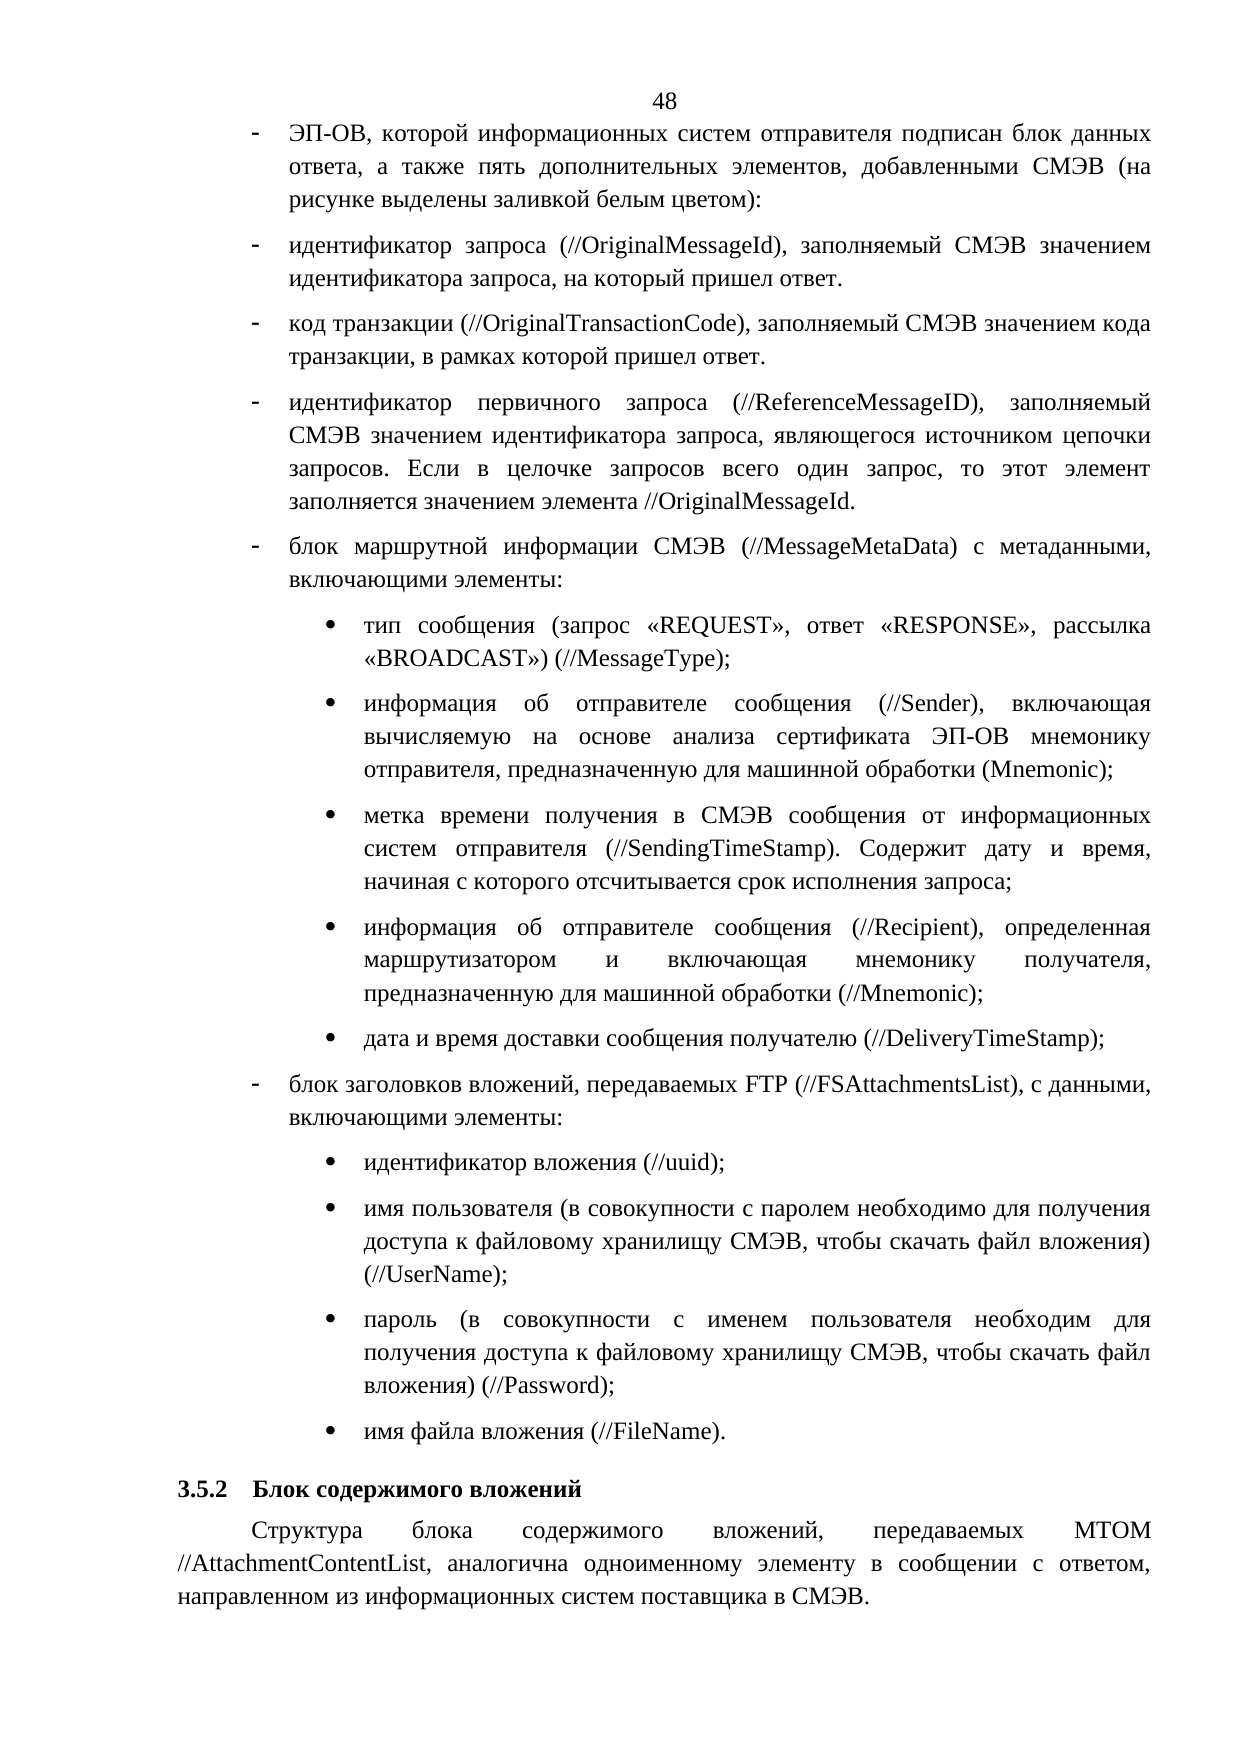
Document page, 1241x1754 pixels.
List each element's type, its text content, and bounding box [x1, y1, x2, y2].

list метка времени получения в СМЭВ сообщения от информационных систем отправителя (//SendingTimeStamp). Содержит дату и время, начиная с которого отсчитывается срок исполнения запроса; [326, 800, 1152, 895]
list имя пользователя (в совокупности с паролем необходимо для получения доступа к файловому хранилищу СМЭВ, чтобы скачать файл вложения) (//UserName); [326, 1193, 1152, 1287]
list тип сообщения (запрос «REQUEST», ответ «RESPONSE», рассылка «BROADCAST») (//MessageType); [326, 610, 1152, 672]
list идентификатор запроса (//OriginalMessageId), заполняемый СМЭВ значением идентификатора запроса, на который пришел ответ. [251, 230, 1152, 291]
list идентификатор вложения (//uuid); [326, 1147, 1152, 1176]
text Структура блока содержимого вложений, передаваемых MTOM //AttachmentContentList, аналогична одноименному элементу в сообщении с ответом, направленном из информационных систем поставщика в СМЭВ. [177, 1515, 1152, 1610]
list имя файла вложения (//FileName). [326, 1416, 1152, 1444]
list блок заголовков вложений, передаваемых FTP (//FSAttachmentsList), с данными, включающими элементы: [251, 1069, 1152, 1130]
list информация об отправителе сообщения (//Sender), включающая вычисляемую на основе анализа сертификата ЭП-ОВ мнемонику отправителя, предназначенную для машинной обработки (Mnemonic); [326, 688, 1152, 783]
list блок маршрутной информации СМЭВ (//MessageMetaData) с метаданными, включающими элементы: [251, 531, 1152, 593]
list дата и время доставки сообщения получателю (//DeliveryTimeStamp); [326, 1023, 1152, 1052]
list информация об отправителе сообщения (//Recipient), определенная маршрутизатором и включающая мнемонику получателя, предназначенную для машинной обработки (//Mnemonic); [326, 912, 1152, 1006]
list код транзакции (//OriginalTransactionCode), заполняемый СМЭВ значением кода транзакции, в рамках которой пришел ответ. [251, 308, 1152, 370]
subtitle Блок содержимого вложений [177, 1474, 1152, 1503]
list пароль (в совокупности с именем пользователя необходим для получения доступа к файловому хранилищу СМЭВ, чтобы скачать файл вложения) (//Password); [326, 1304, 1152, 1399]
list ЭП-ОВ, которой информационных систем отправителя подписан блок данных ответа, а также пять дополнительных элементов, добавленными СМЭВ (на рисунке выделены заливкой белым цветом): [251, 118, 1152, 213]
list идентификатор первичного запроса (//ReferenceMessageID), заполняемый СМЭВ значением идентификатора запроса, являющегося источником цепочки запросов. Если в целочке запросов всего один запрос, то этот элемент заполняется значением элемента //OriginalMessageId. [251, 387, 1152, 514]
